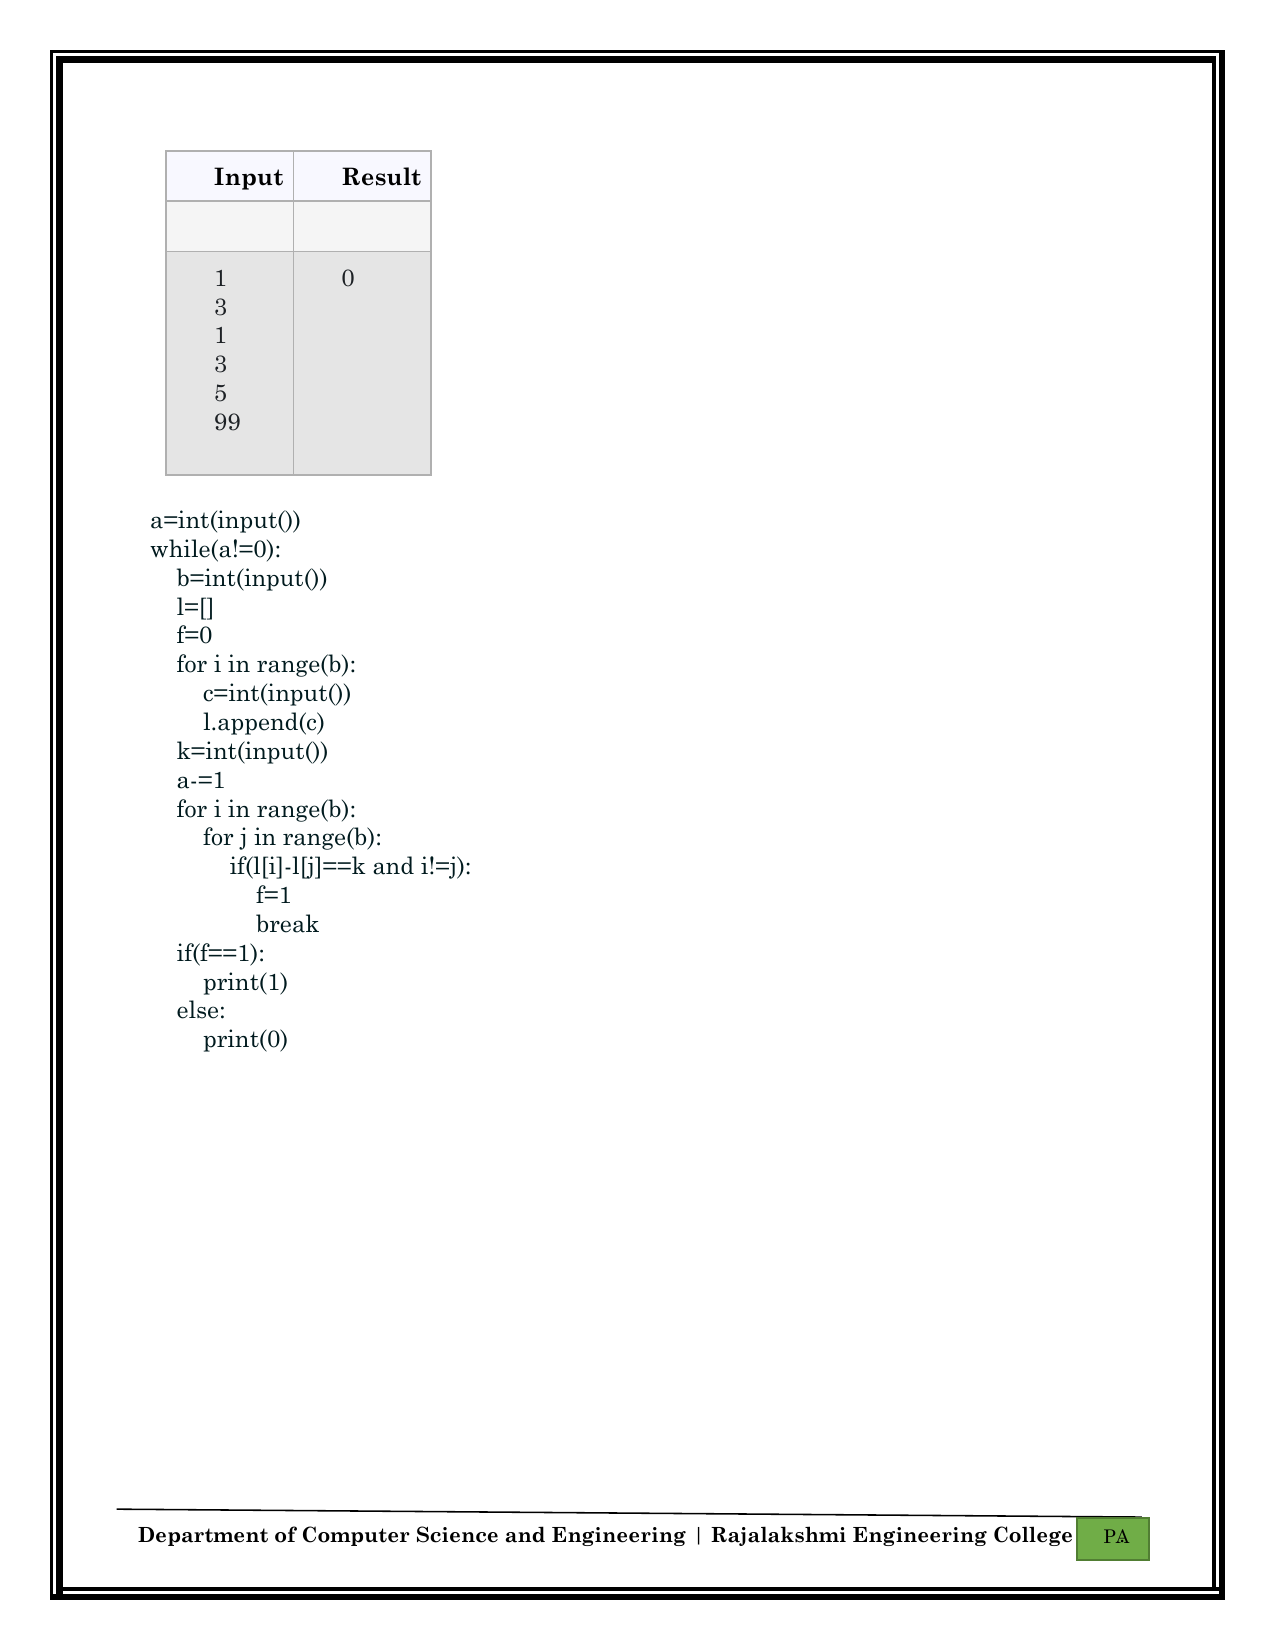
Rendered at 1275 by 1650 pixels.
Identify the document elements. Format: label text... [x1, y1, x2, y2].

text else: [150, 995, 1125, 1024]
text if(l[i]-l[j]==k and i!=j): [150, 851, 1125, 880]
text b=int(input()) [150, 562, 1125, 591]
text f=1 [150, 880, 1125, 909]
text while(a!=0): [150, 534, 1125, 562]
table_cell 1 3 1 3 5 99 [167, 252, 293, 474]
text c=int(input()) [150, 678, 1125, 707]
text for j in range(b): [150, 822, 1125, 851]
table_cell [294, 202, 430, 251]
text break [150, 909, 1125, 938]
text f=0 [150, 620, 1125, 649]
text a=int(input()) [150, 505, 1125, 534]
text for i in range(b): [150, 793, 1125, 822]
text print(0) [150, 1024, 1125, 1053]
table_header Result [294, 152, 430, 200]
text for i in range(b): [150, 649, 1125, 678]
text k=int(input()) [150, 736, 1125, 764]
text print(1) [150, 966, 1125, 995]
text if(f==1): [150, 938, 1125, 966]
text l=[] [150, 591, 1125, 620]
table_cell [167, 202, 293, 251]
table_cell 0 [294, 252, 430, 474]
table_header Input [167, 152, 293, 200]
text a-=1 [150, 764, 1125, 793]
text l.append(c) [150, 707, 1125, 736]
